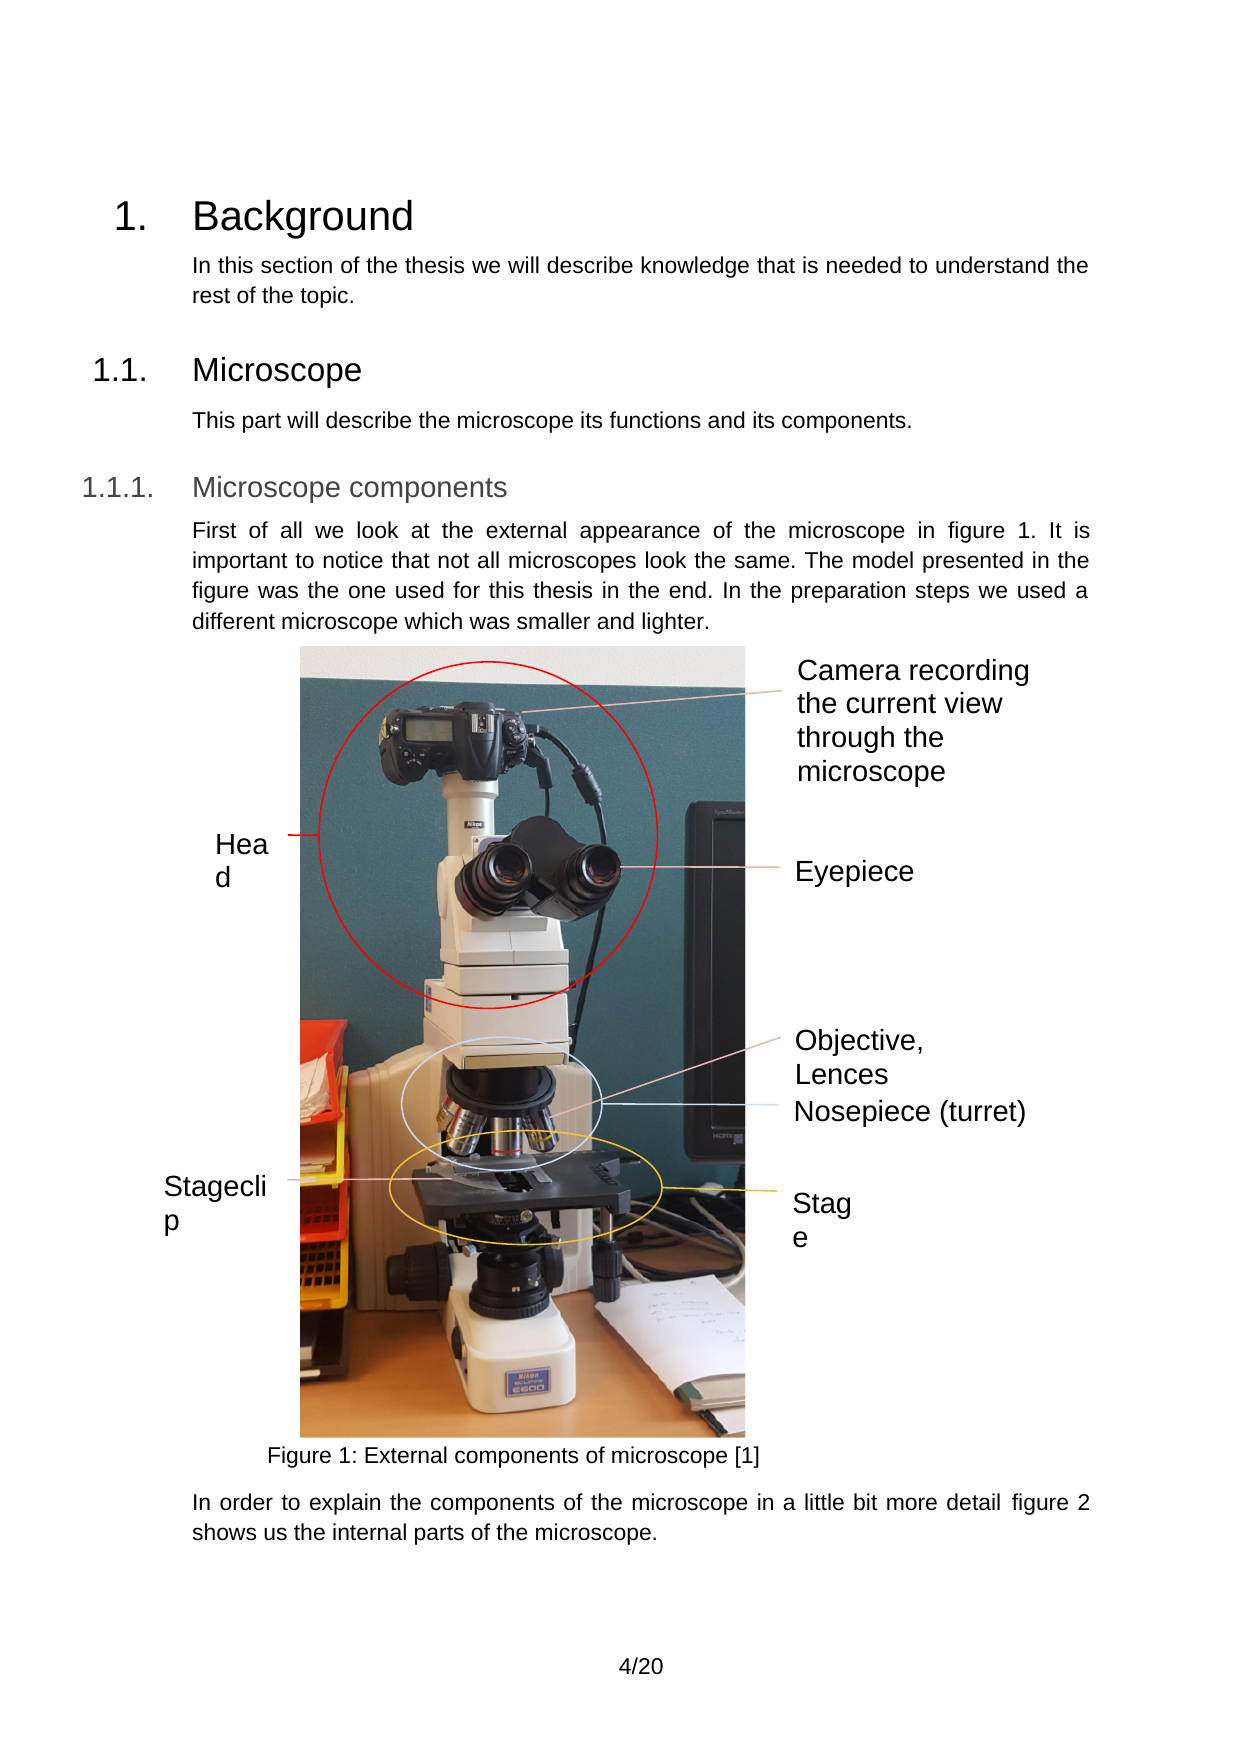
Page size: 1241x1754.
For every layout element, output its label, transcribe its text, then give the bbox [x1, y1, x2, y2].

picture [592, 1105, 748, 1189]
picture [430, 1132, 585, 1169]
picture [403, 1038, 601, 1147]
picture [320, 663, 656, 1007]
text Figure 1: External components of microscope [1] [267, 1442, 1090, 1468]
subtitle Microscope components [154, 470, 1090, 504]
subtitle Background [148, 192, 1090, 239]
picture [300, 644, 748, 834]
picture [391, 1139, 661, 1243]
text First of all we look at the external appearance of the microscope in figure 1. It is important to notice that not all microscopes look the same. The model presented in the figure was the one used for this thesis in the end. In the preparation steps we used a different microscope which was smaller and lighter. [192, 517, 1090, 634]
picture [300, 836, 748, 1179]
picture [300, 1180, 748, 1438]
picture [605, 695, 748, 866]
picture [603, 1050, 748, 1103]
subtitle Microscope [148, 350, 1090, 388]
text This part will describe the microscope its functions and its components. [192, 407, 1090, 433]
text In this section of the thesis we will describe knowledge that is needed to understand the rest of the topic. [192, 252, 1090, 309]
text In order to explain the components of the microscope in a little bit more detail figure 2 shows us the internal parts of the microscope. [192, 1489, 1090, 1546]
